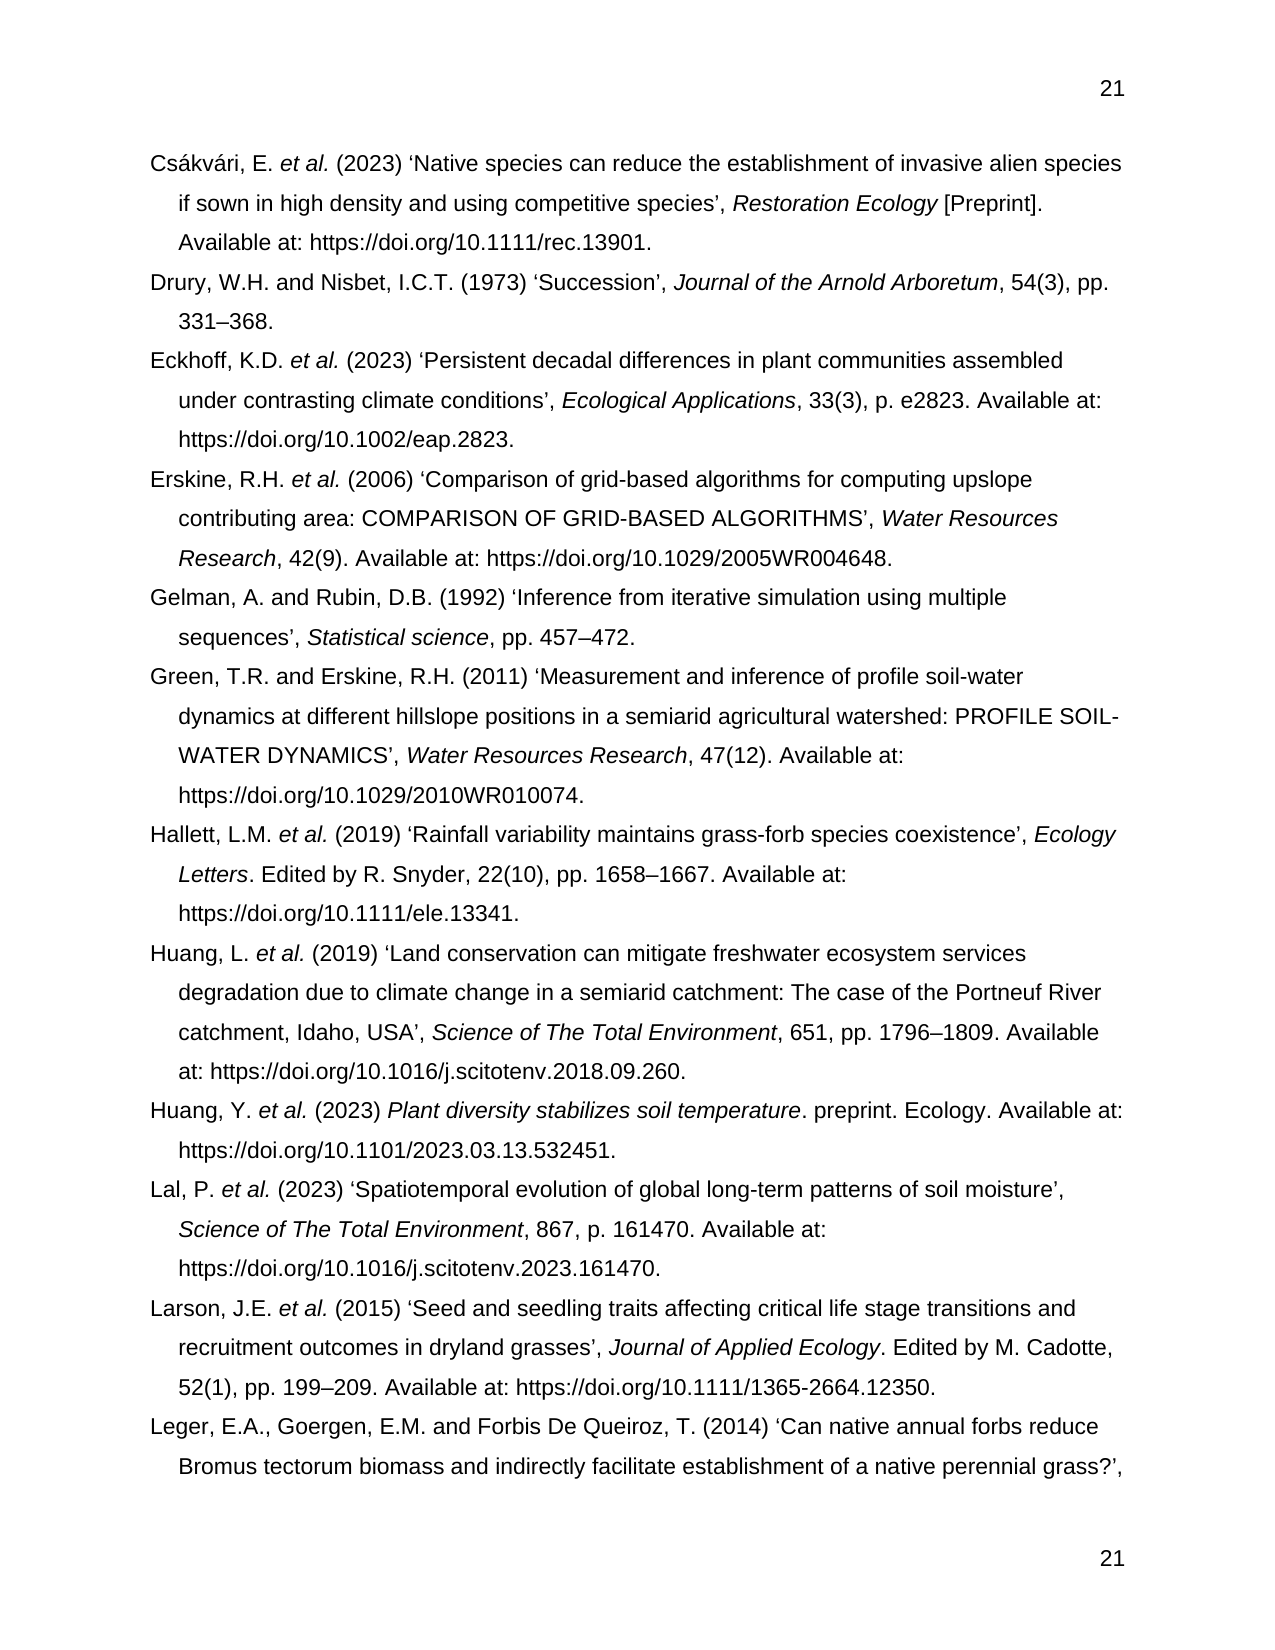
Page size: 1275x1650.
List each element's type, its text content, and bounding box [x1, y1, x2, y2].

text Leger, E.A., Goergen, E.M. and Forbis De Queiroz, T. (2014) ‘Can native annual forbs reduce Bromus tectorum biomass and indirectly facilitate establishment of a native perennial grass?’, [150, 1413, 1125, 1479]
text Eckhoff, K.D. et al. (2023) ‘Persistent decadal differences in plant communities assembled under contrasting climate conditions’, Ecological Applications, 33(3), p. e2823. Available at: https://doi.org/10.1002/eap.2823. [150, 347, 1125, 453]
text Drury, W.H. and Nisbet, I.C.T. (1973) ‘Succession’, Journal of the Arnold Arboretum, 54(3), pp. 331–368. [150, 268, 1125, 334]
text Larson, J.E. et al. (2015) ‘Seed and seedling traits affecting critical life stage transitions and recruitment outcomes in dryland grasses’, Journal of Applied Ecology. Edited by M. Cadotte, 52(1), pp. 199–209. Available at: https://doi.org/10.1111/1365-2664.12350. [150, 1295, 1125, 1400]
text Hallett, L.M. et al. (2019) ‘Rainfall variability maintains grass‐forb species coexistence’, Ecology Letters. Edited by R. Snyder, 22(10), pp. 1658–1667. Available at: https://doi.org/10.1111/ele.13341. [150, 821, 1125, 926]
text Green, T.R. and Erskine, R.H. (2011) ‘Measurement and inference of profile soil-water dynamics at different hillslope positions in a semiarid agricultural watershed: PROFILE SOIL-WATER DYNAMICS’, Water Resources Research, 47(12). Available at: https://doi.org/10.1029/2010WR010074. [150, 663, 1125, 808]
text Gelman, A. and Rubin, D.B. (1992) ‘Inference from iterative simulation using multiple sequences’, Statistical science, pp. 457–472. [150, 584, 1125, 650]
text Lal, P. et al. (2023) ‘Spatiotemporal evolution of global long-term patterns of soil moisture’, Science of The Total Environment, 867, p. 161470. Available at: https://doi.org/10.1016/j.scitotenv.2023.161470. [150, 1176, 1125, 1282]
text Huang, Y. et al. (2023) Plant diversity stabilizes soil temperature. preprint. Ecology. Available at: https://doi.org/10.1101/2023.03.13.532451. [150, 1097, 1125, 1163]
text Huang, L. et al. (2019) ‘Land conservation can mitigate freshwater ecosystem services degradation due to climate change in a semiarid catchment: The case of the Portneuf River catchment, Idaho, USA’, Science of The Total Environment, 651, pp. 1796–1809. Available at: https://doi.org/10.1016/j.scitotenv.2018.09.260. [150, 939, 1125, 1084]
text Csákvári, E. et al. (2023) ‘Native species can reduce the establishment of invasive alien species if sown in high density and using competitive species’, Restoration Ecology [Preprint]. Available at: https://doi.org/10.1111/rec.13901. [150, 150, 1125, 255]
text Erskine, R.H. et al. (2006) ‘Comparison of grid-based algorithms for computing upslope contributing area: COMPARISON OF GRID-BASED ALGORITHMS’, Water Resources Research, 42(9). Available at: https://doi.org/10.1029/2005WR004648. [150, 466, 1125, 571]
